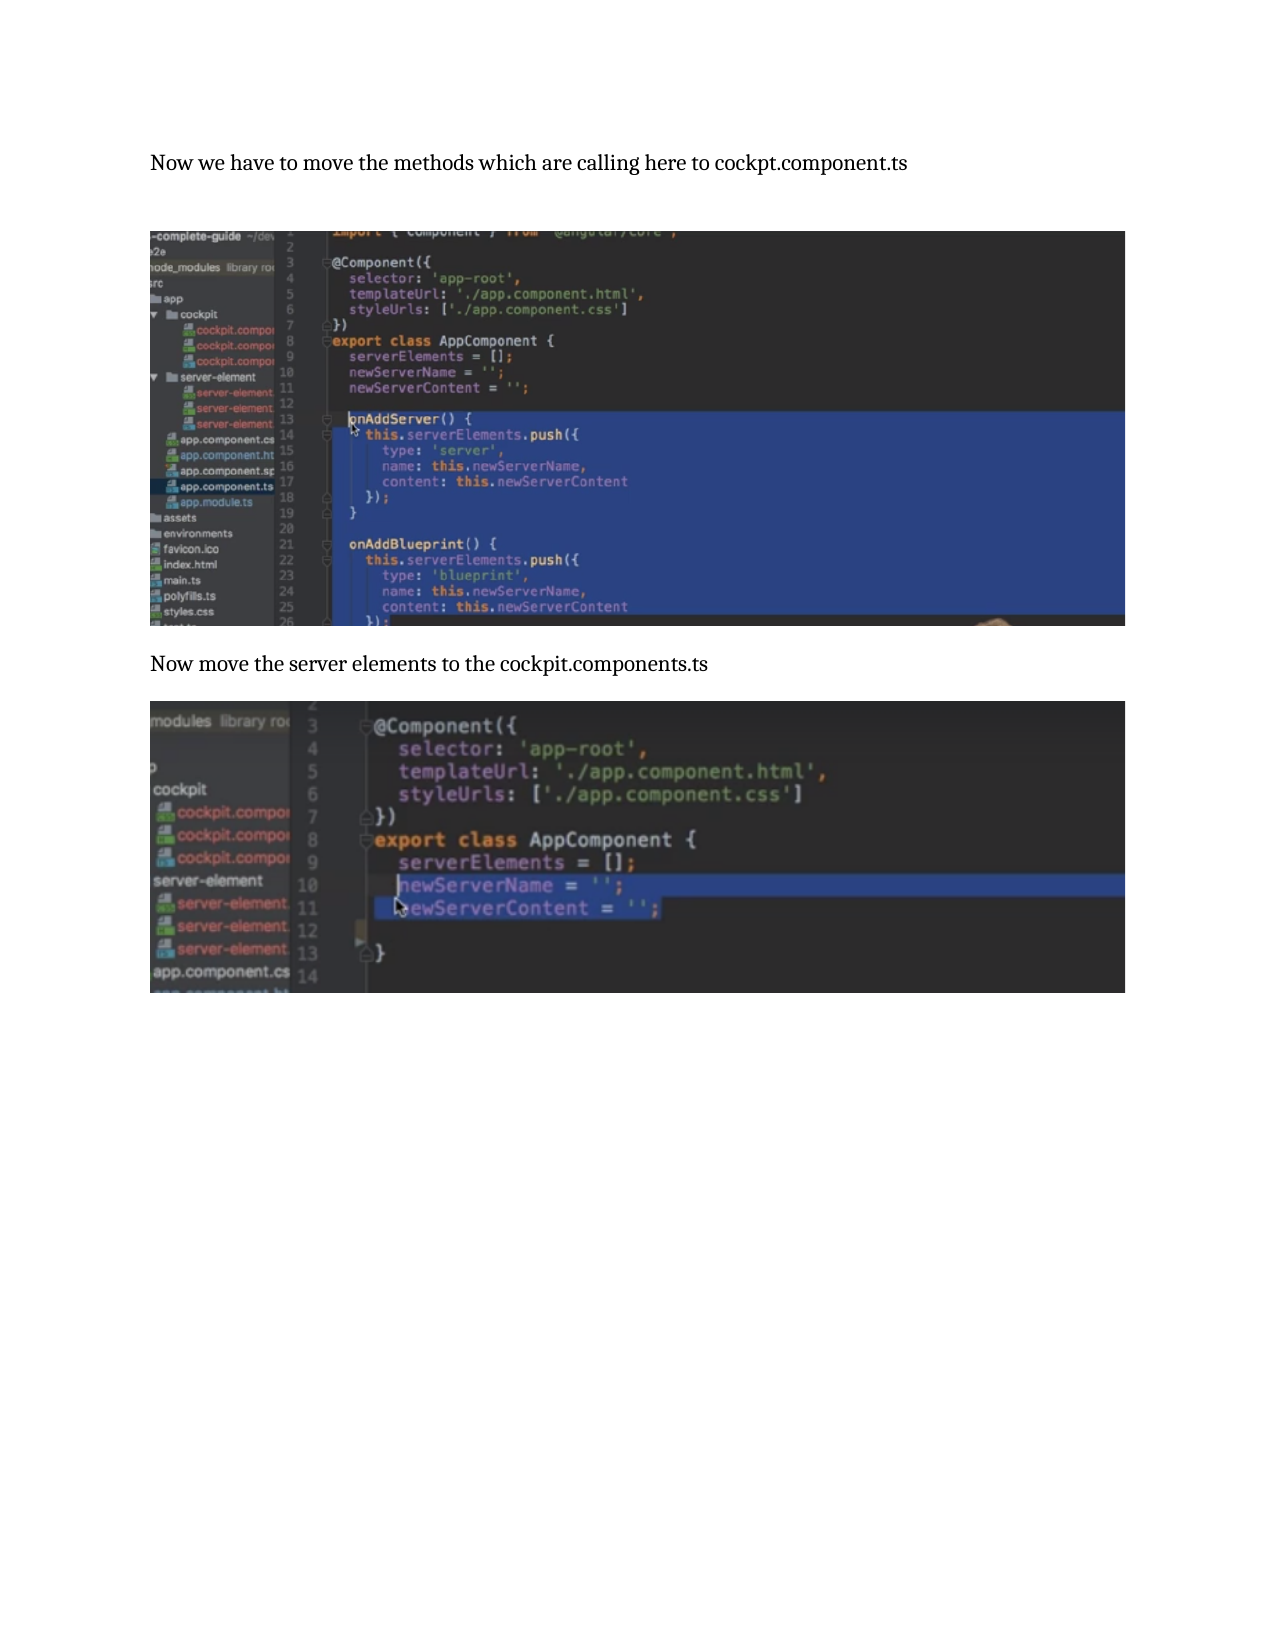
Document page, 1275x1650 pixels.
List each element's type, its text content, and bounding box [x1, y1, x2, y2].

subtitle Now we have to move the methods which are calling here to cockpt.component.ts [150, 150, 1125, 176]
picture [150, 701, 1125, 993]
subtitle Now move the server elements to the cockpit.components.ts [150, 650, 1125, 677]
picture [150, 231, 1125, 626]
